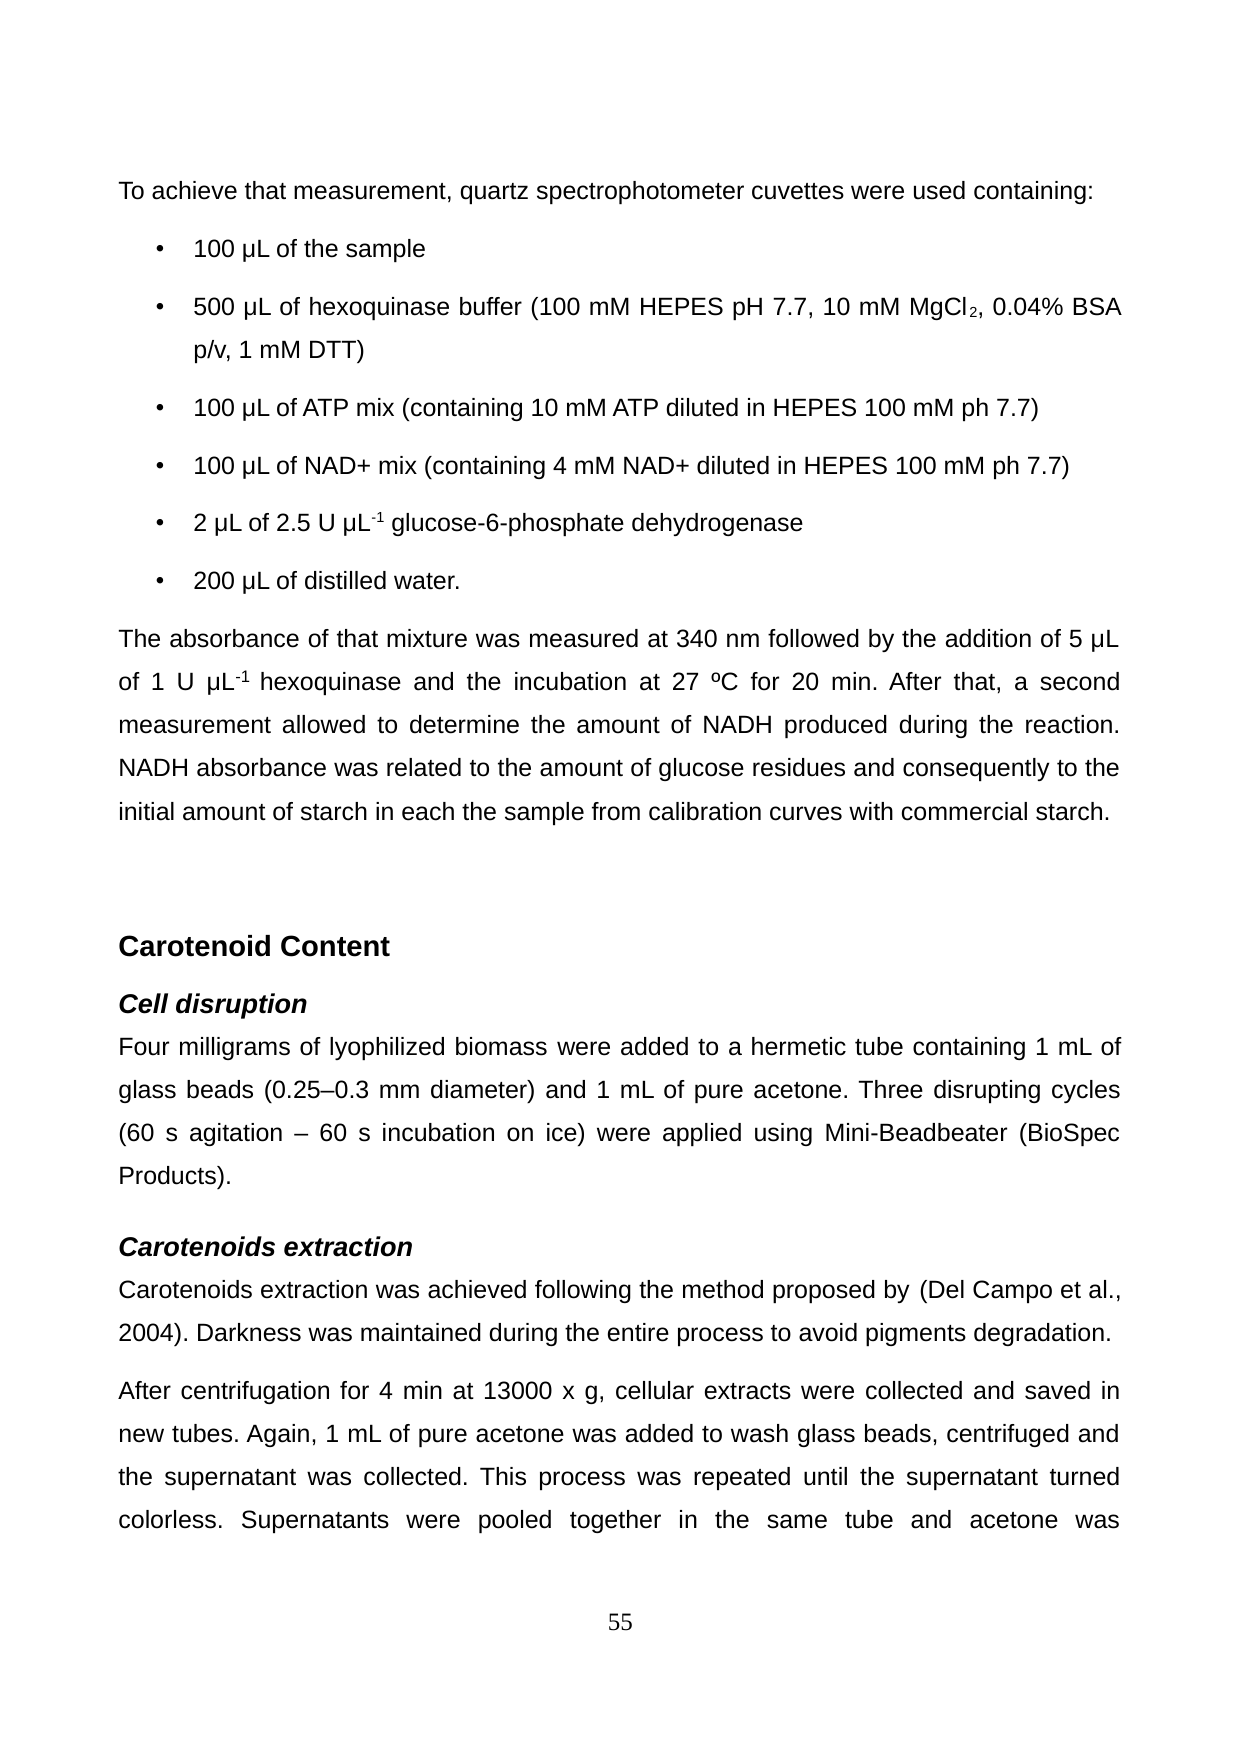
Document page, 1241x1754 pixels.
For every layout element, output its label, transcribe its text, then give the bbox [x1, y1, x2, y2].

text Four milligrams of lyophilized biomass were added to a hermetic tube containing 1 mL of glass beads (0.25–0.3 mm diameter) and 1 mL of pure acetone. Three disrupting cycles (60 s agitation – 60 s incubation on ice) were applied using Mini-Beadbeater (BioSpec Products). [118, 1032, 1122, 1190]
subtitle Carotenoids extraction [118, 1231, 1122, 1263]
subtitle Carotenoid Content [118, 929, 1122, 963]
text To achieve that measurement, quartz spectrophotometer cuvettes were used containing: [118, 176, 1122, 205]
list 100 μL of ATP mix (containing 10 mM ATP diluted in HEPES 100 mM ph 7.7) [156, 393, 1122, 422]
list 500 μL of hexoquinase buffer (100 mM HEPES pH 7.7, 10 mM MgCl2, 0.04% BSA p/v, 1 mM DTT) [156, 292, 1122, 364]
list 200 μL of distilled water. [156, 566, 1122, 595]
list 2 μL of 2.5 U μL-1 glucose-6-phosphate dehydrogenase [156, 508, 1122, 537]
text Carotenoids extraction was achieved following the method proposed by (Del Campo et al., 2004)⁠. Darkness was maintained during the entire process to avoid pigments degradation. [118, 1275, 1122, 1347]
text After centrifugation for 4 min at 13000 x g, cellular extracts were collected and saved in new tubes. Again, 1 mL of pure acetone was added to wash glass beads, centrifuged and the supernatant was collected. This process was repeated until the supernatant turned colorless. Supernatants were pooled together in the same tube and acetone was [118, 1376, 1122, 1534]
list 100 μL of NAD+ mix (containing 4 mM NAD+ diluted in HEPES 100 mM ph 7.7) [156, 451, 1122, 479]
list 100 μL of the sample [156, 234, 1122, 263]
text The absorbance of that mixture was measured at 340 nm followed by the addition of 5 μL of 1 U μL-1 hexoquinase and the incubation at 27 ºC for 20 min. After that, a second measurement allowed to determine the amount of NADH produced during the reaction. NADH absorbance was related to the amount of glucose residues and consequently to the initial amount of starch in each the sample from calibration curves with commercial starch. [118, 624, 1122, 825]
subtitle Cell disruption [118, 988, 1122, 1019]
